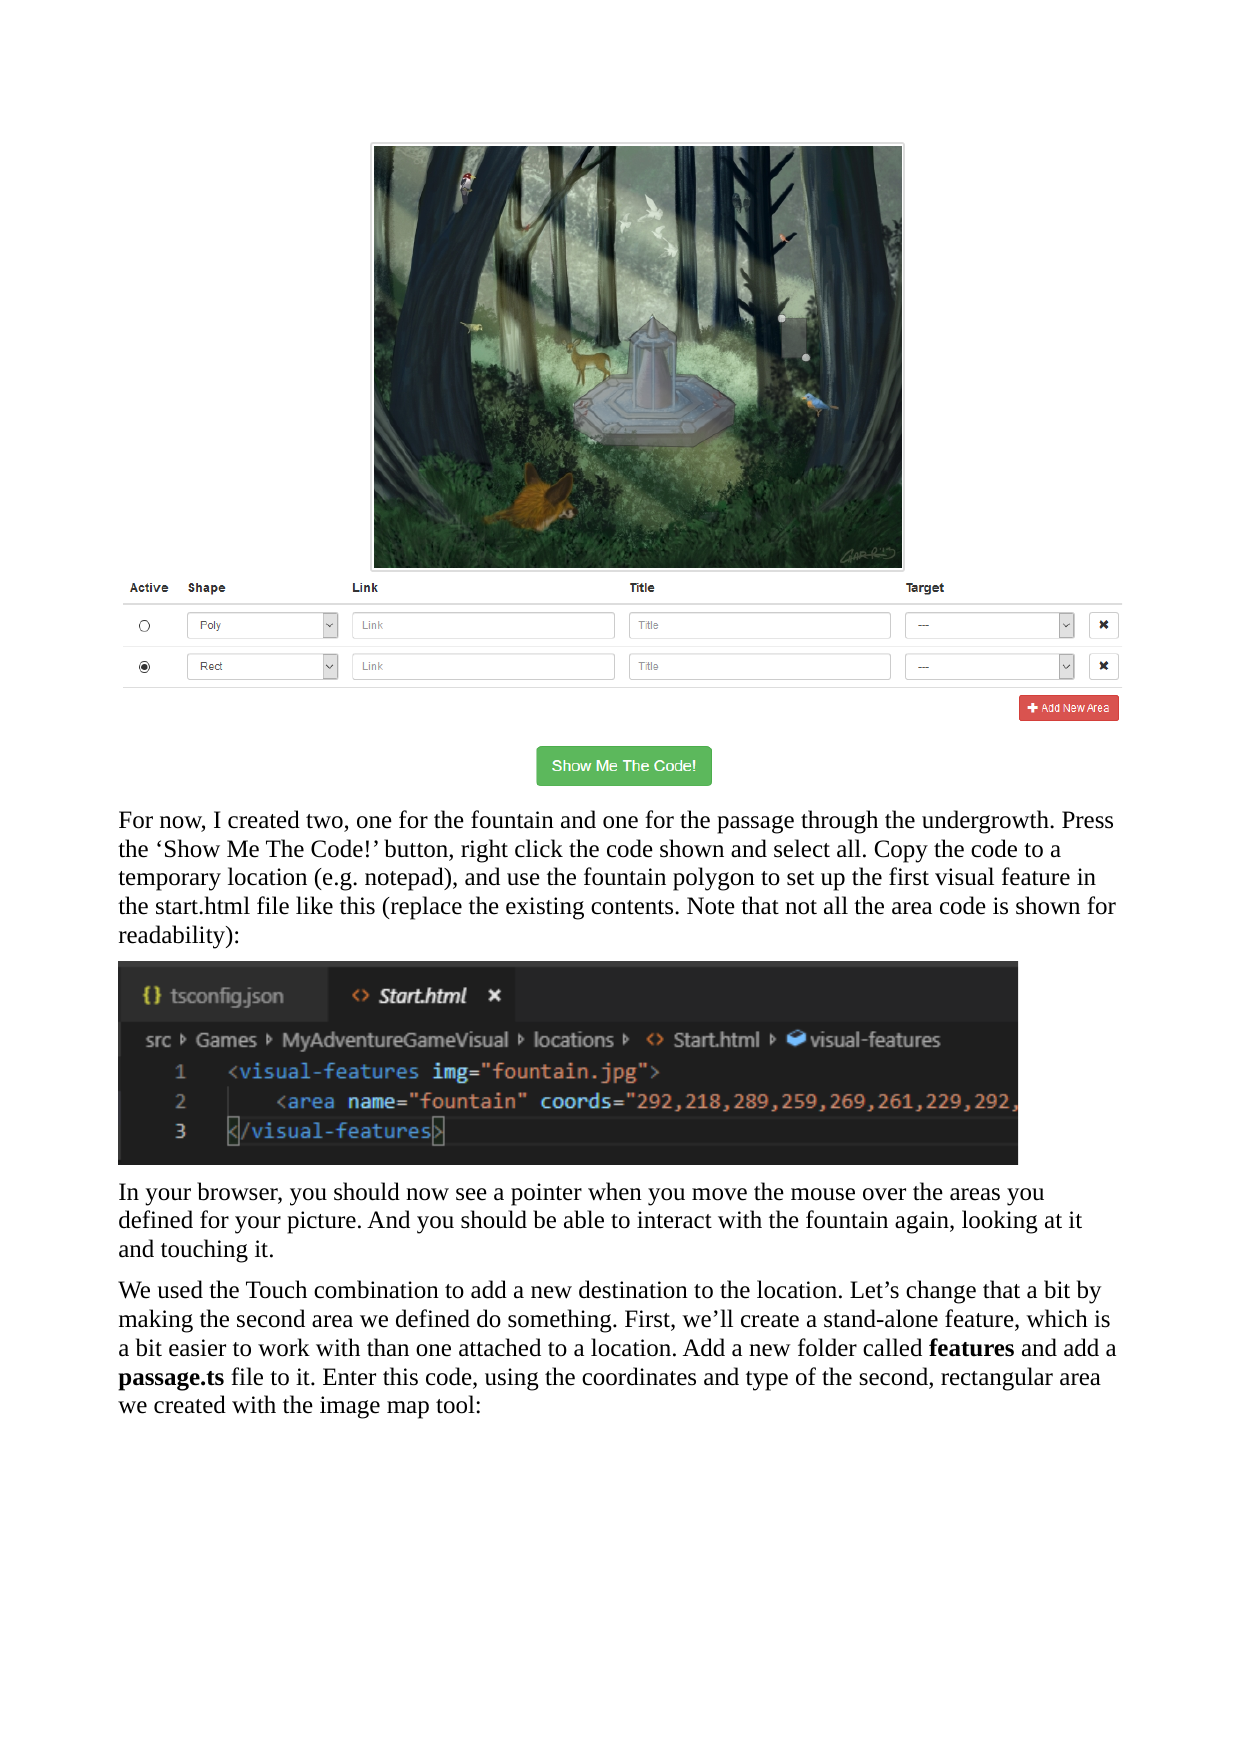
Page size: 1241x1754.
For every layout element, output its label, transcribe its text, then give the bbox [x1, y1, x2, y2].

text In your browser, you should now see a pointer when you move the mouse over the areas you defined for your picture. And you should be able to interact with the fountain again, looking at it and touching it. [118, 1177, 1122, 1263]
text We used the Touch combination to add a new destination to the location. Let’s change that a bit by making the second area we defined do something. First, we’ll create a stand-alone feature, which is a bit easier to work with than one attached to a location. Add a new folder called features and add a passage.ts file to it. Enter this code, using the coordinates and type of the second, rectangular area we created with the image map tool: [118, 1276, 1122, 1419]
text For now, I created two, one for the fountain and one for the passage through the undergrowth. Press the ‘Show Me The Code!’ button, right click the code shown and select all. Copy the code to a temporary location (e.g. notepad), and use the fountain polygon to set up the first visual feature in the start.html file like this (replace the existing contents. Note that not all the area code is shown for readability): [118, 805, 1122, 949]
